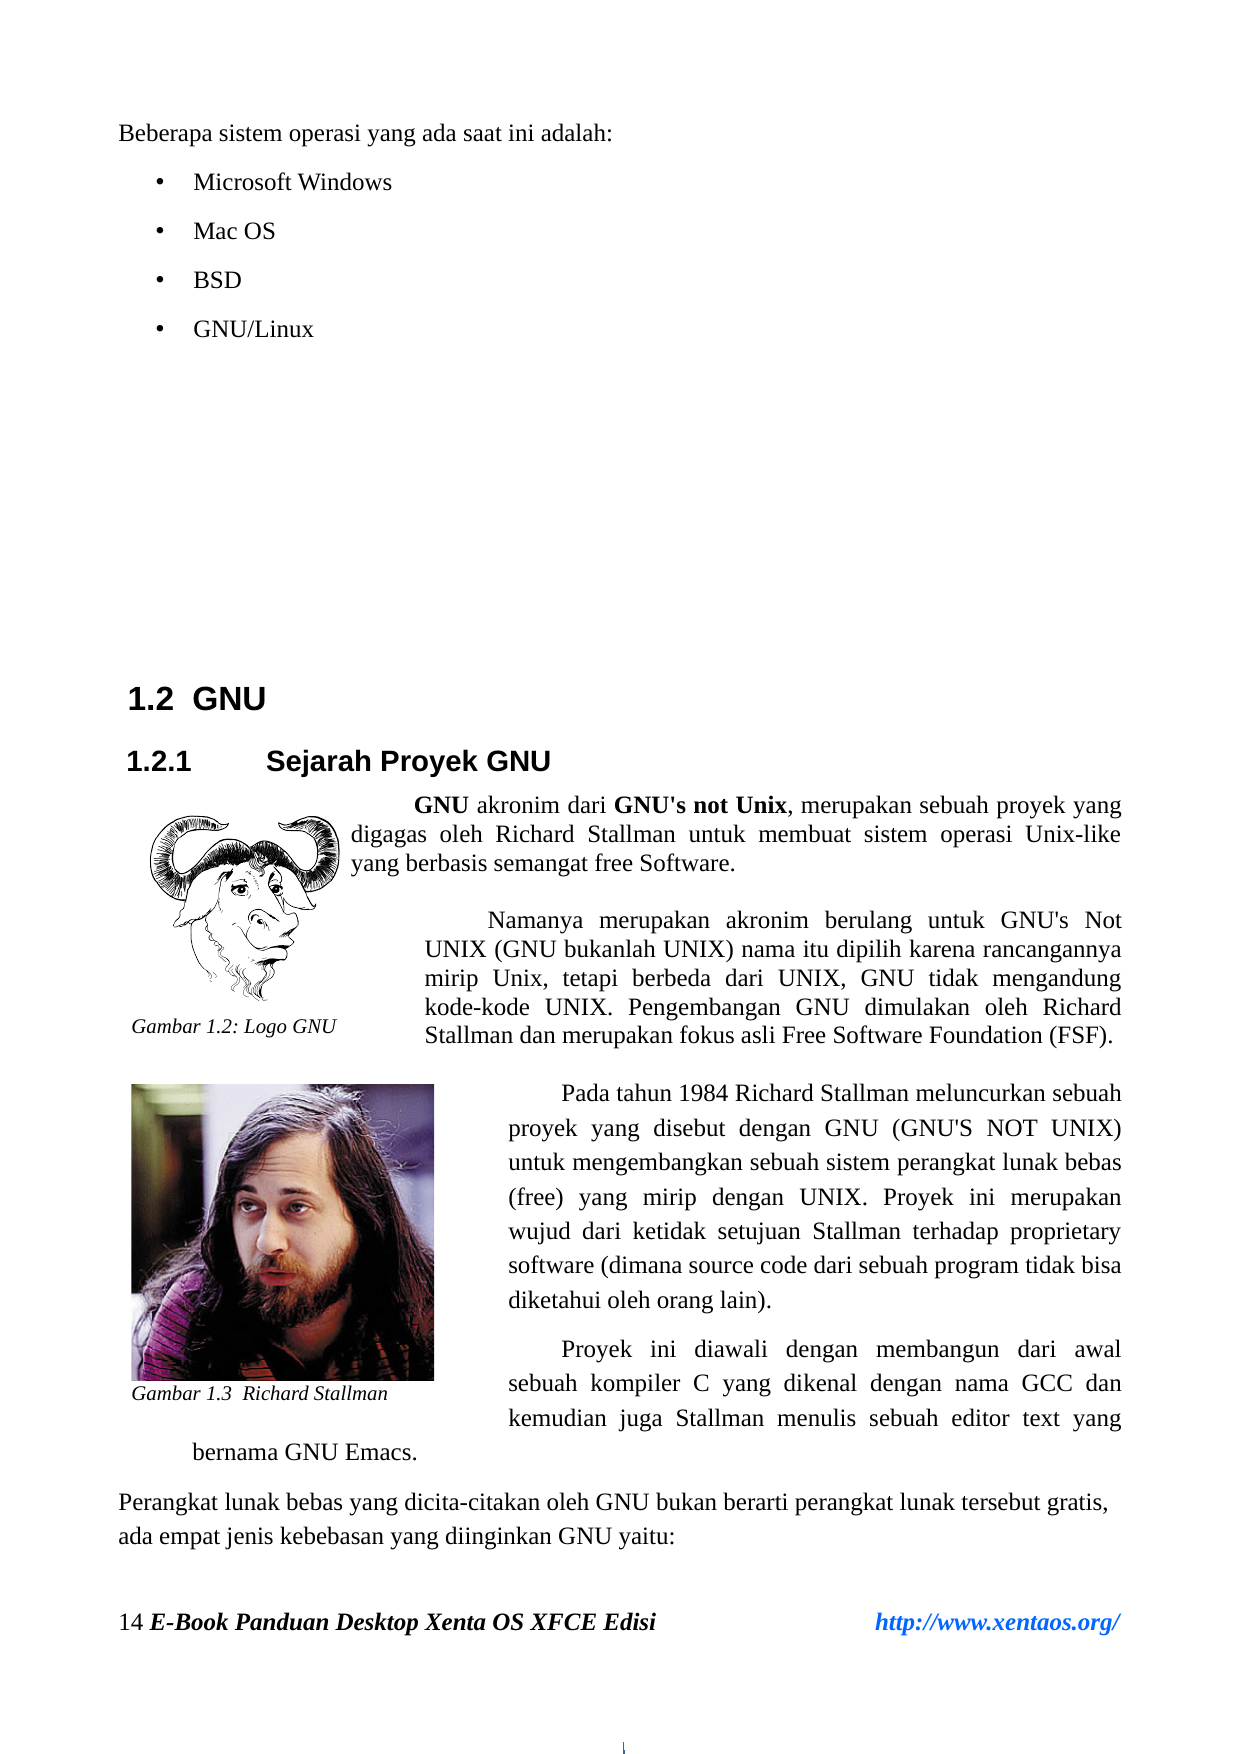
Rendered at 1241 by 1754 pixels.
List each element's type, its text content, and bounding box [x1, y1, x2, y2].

picture [131, 794, 351, 1014]
list BSD [156, 265, 1122, 294]
subtitle Sejarah Proyek GNU [118, 744, 1122, 778]
text GNU akronim dari GNU's not Unix, merupakan sebuah proyek yang digagas oleh Richard Stallman untuk membuat sistem operasi Unix-like yang berbasis semangat free Software. [118, 782, 1122, 877]
list Mac OS [156, 216, 1122, 245]
text Gambar 1.3 Richard Stallman [131, 1381, 434, 1404]
text Proyek ini diawali dengan membangun dari awal sebuah kompiler C yang dikenal dengan nama GCC dan kemudian juga Stallman menulis sebuah editor text yang bernama GNU Emacs. [192, 1334, 1122, 1466]
text Beberapa sistem operasi yang ada saat ini adalah: [118, 118, 1122, 147]
text Gambar 1.2: Logo GNU [131, 1014, 351, 1038]
text Perangkat lunak bebas yang dicita-citakan oleh GNU bukan berarti perangkat lunak tersebut gratis, ada empat jenis kebebasan yang diinginkan GNU yaitu: [118, 1487, 1122, 1550]
subtitle GNU [118, 679, 1122, 717]
picture [131, 1084, 435, 1381]
list Microsoft Windows [156, 167, 1122, 196]
text Namanya merupakan akronim berulang untuk GNU's Not UNIX (GNU bukanlah UNIX) nama itu dipilih karena rancangannya mirip Unix, tetapi berbeda dari UNIX, GNU tidak mengandung kode-kode UNIX. Pengembangan GNU dimulakan oleh Richard Stallman dan merupakan fokus asli Free Software Foundation (FSF). [192, 906, 1122, 1049]
list GNU/Linux [156, 314, 1122, 343]
text Pada tahun 1984 Richard Stallman meluncurkan sebuah proyek yang disebut dengan GNU (GNU'S NOT UNIX) untuk mengembangkan sebuah sistem perangkat lunak bebas (free) yang mirip dengan UNIX. Proyek ini merupakan wujud dari ketidak setujuan Stallman terhadap proprietary software (dimana source code dari sebuah program tidak bisa diketahui oleh orang lain). [131, 1072, 1122, 1314]
